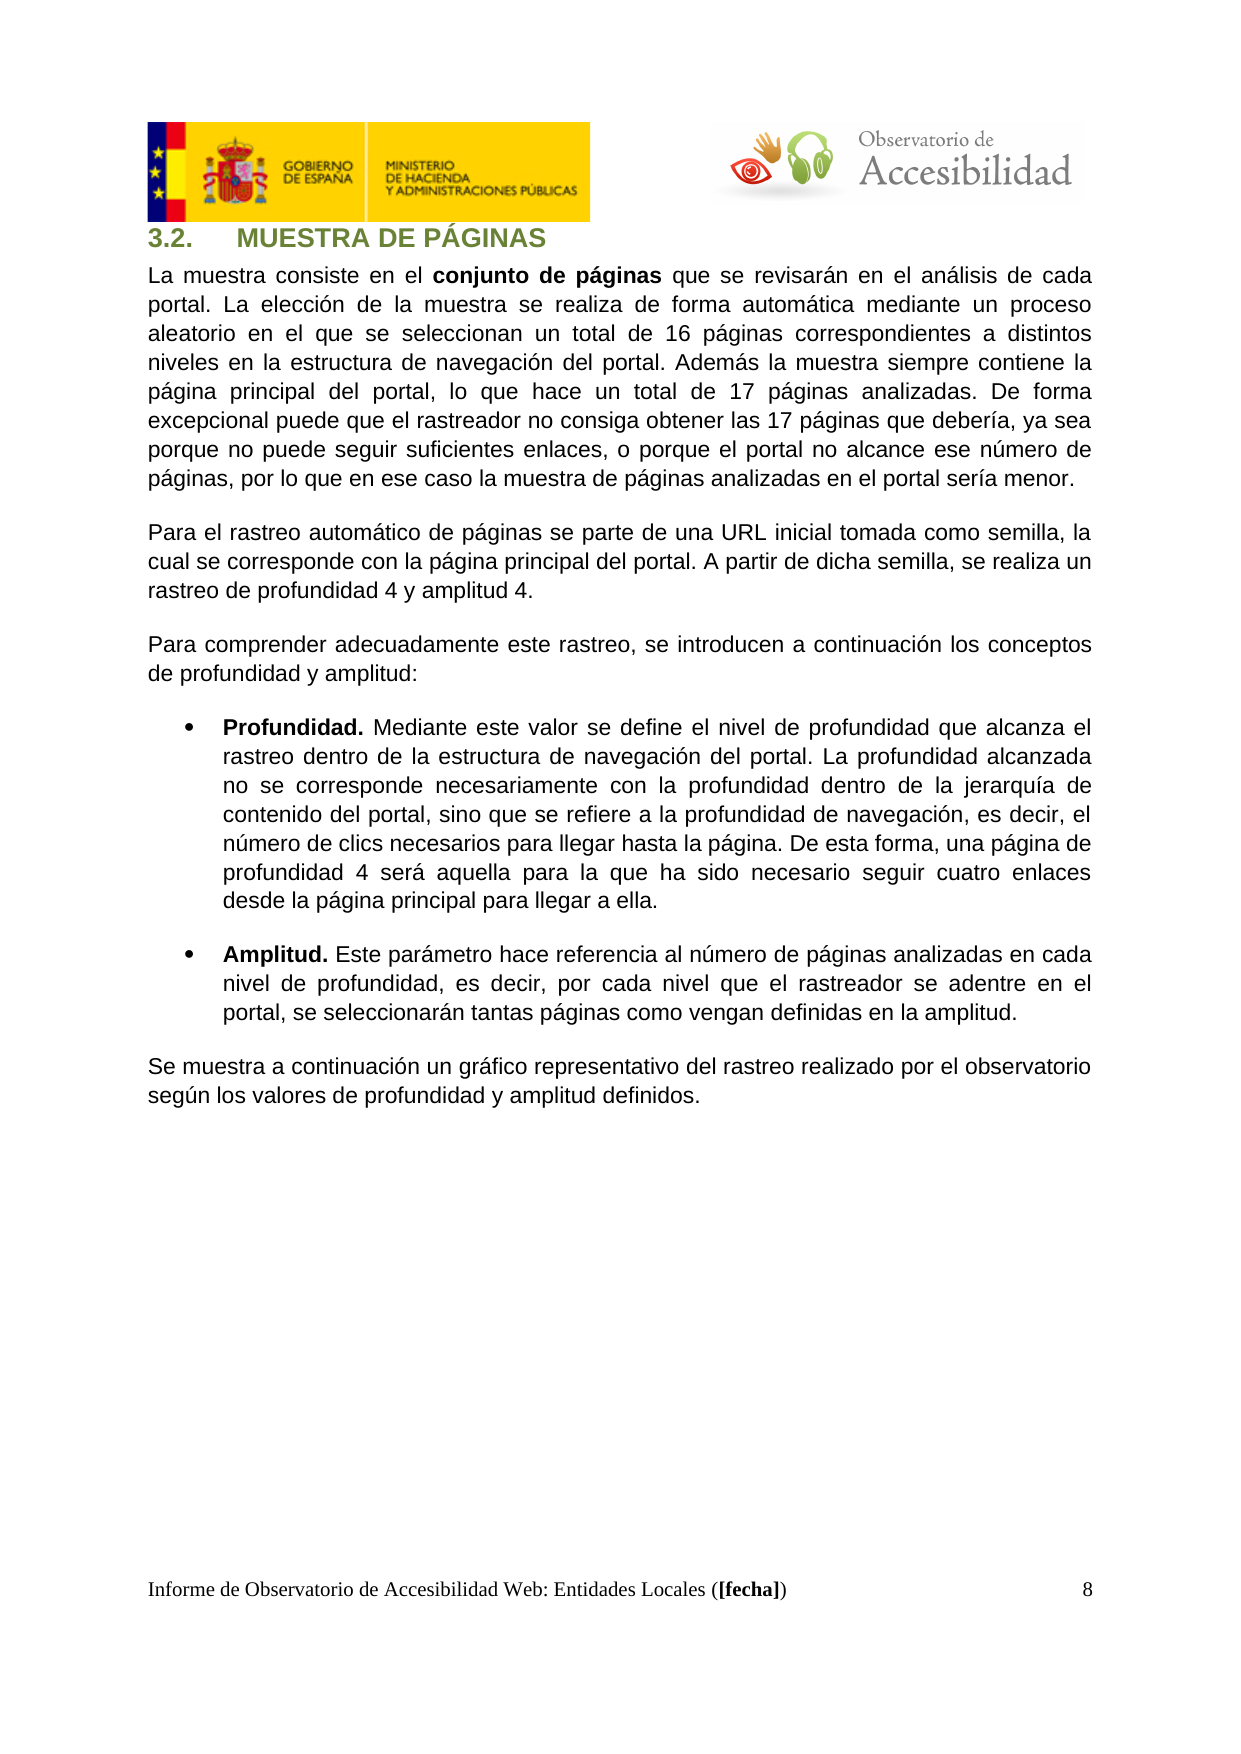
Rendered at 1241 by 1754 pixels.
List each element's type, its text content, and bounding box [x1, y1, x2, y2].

text Para el rastreo automático de páginas se parte de una URL inicial tomada como semilla, la cual se corresponde con la página principal del portal. A partir de dicha semilla, se realiza un rastreo de profundidad 4 y amplitud 4. [148, 519, 1092, 603]
text Para comprender adecuadamente este rastreo, se introducen a continuación los conceptos de profundidad y amplitud: [148, 631, 1092, 686]
subtitle Muestra de Páginas [148, 222, 1092, 253]
picture [710, 122, 1086, 205]
list Profundidad. Mediante este valor se define el nivel de profundidad que alcanza el rastreo dentro de la estructura de navegación del portal. La profundidad alcanzada no se corresponde necesariamente con la profundidad dentro de la jerarquía de contenido del portal, sino que se refiere a la profundidad de navegación, es decir, el número de clics necesarios para llegar hasta la página. De esta forma, una página de profundidad 4 será aquella para la que ha sido necesario seguir cuatro enlaces desde la página principal para llegar a ella. [185, 714, 1092, 914]
text Se muestra a continuación un gráfico representativo del rastreo realizado por el observatorio según los valores de profundidad y amplitud definidos. [148, 1053, 1092, 1108]
list Amplitud. Este parámetro hace referencia al número de páginas analizadas en cada nivel de profundidad, es decir, por cada nivel que el rastreador se adentre en el portal, se seleccionarán tantas páginas como vengan definidas en la amplitud. [185, 941, 1092, 1026]
text La muestra consiste en el conjunto de páginas que se revisarán en el análisis de cada portal. La elección de la muestra se realiza de forma automática mediante un proceso aleatorio en el que se seleccionan un total de 16 páginas correspondientes a distintos niveles en la estructura de navegación del portal. Además la muestra siempre contiene la página principal del portal, lo que hace un total de 17 páginas analizadas. De forma excepcional puede que el rastreador no consiga obtener las 17 páginas que debería, ya sea porque no puede seguir suficientes enlaces, o porque el portal no alcance ese número de páginas, por lo que en ese caso la muestra de páginas analizadas en el portal sería menor. [148, 262, 1092, 491]
picture [147, 122, 591, 222]
